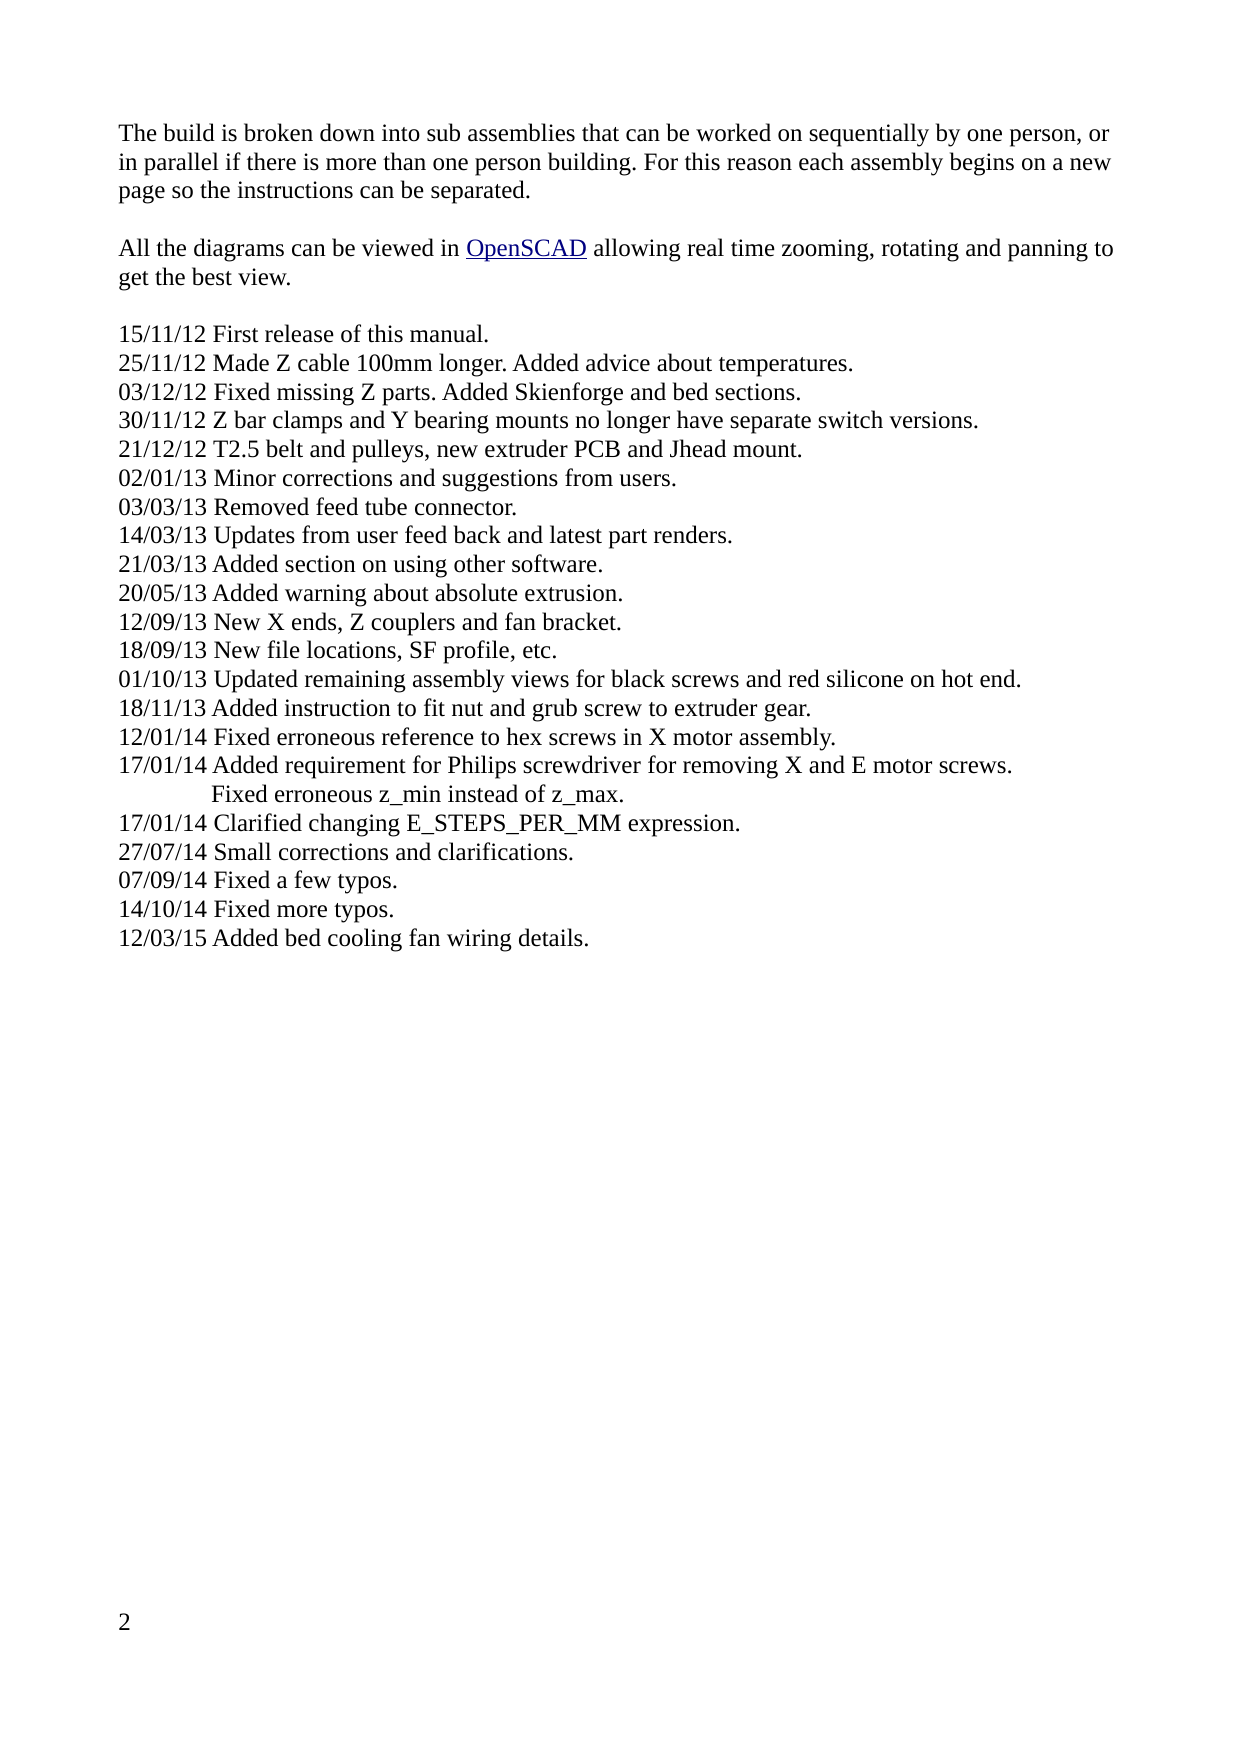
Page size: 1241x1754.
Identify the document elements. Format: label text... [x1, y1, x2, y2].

text 17/01/14 Clarified changing E_STEPS_PER_MM expression. [118, 808, 1122, 837]
text 07/09/14 Fixed a few typos. [118, 866, 1122, 894]
text 21/12/12 T2.5 belt and pulleys, new extruder PCB and Jhead mount. [118, 434, 1122, 463]
text 02/01/13 Minor corrections and suggestions from users. [118, 463, 1122, 492]
text 14/03/13 Updates from user feed back and latest part renders. [118, 521, 1122, 549]
text 20/05/13 Added warning about absolute extrusion. [118, 578, 1122, 607]
text 12/01/14 Fixed erroneous reference to hex screws in X motor assembly. [118, 722, 1122, 751]
text 30/11/12 Z bar clamps and Y bearing mounts no longer have separate switch versions. [118, 406, 1122, 434]
text 03/03/13 Removed feed tube connector. [118, 492, 1122, 521]
text 17/01/14 Added requirement for Philips screwdriver for removing X and E motor screws. [118, 751, 1122, 779]
text All the diagrams can be viewed in OpenSCAD allowing real time zooming, rotating and panning to get the best view. [118, 233, 1122, 291]
text 01/10/13 Updated remaining assembly views for black screws and red silicone on hot end. [118, 664, 1122, 693]
text 12/03/15 Added bed cooling fan wiring details. [118, 923, 1122, 952]
text 15/11/12 First release of this manual. [118, 319, 1122, 348]
text 14/10/14 Fixed more typos. [118, 894, 1122, 923]
text 12/09/13 New X ends, Z couplers and fan bracket. [118, 607, 1122, 636]
text 21/03/13 Added section on using other software. [118, 549, 1122, 578]
text 27/07/14 Small corrections and clarifications. [118, 837, 1122, 866]
text 03/12/12 Fixed missing Z parts. Added Skienforge and bed sections. [118, 377, 1122, 406]
text 18/11/13 Added instruction to fit nut and grub screw to extruder gear. [118, 693, 1122, 722]
text The build is broken down into sub assemblies that can be worked on sequentially by one person, or in parallel if there is more than one person building. For this reason each assembly begins on a new page so the instructions can be separated. [118, 118, 1122, 204]
text Fixed erroneous z_min instead of z_max. [118, 779, 1122, 808]
text 25/11/12 Made Z cable 100mm longer. Added advice about temperatures. [118, 348, 1122, 377]
text 18/09/13 New file locations, SF profile, etc. [118, 636, 1122, 664]
